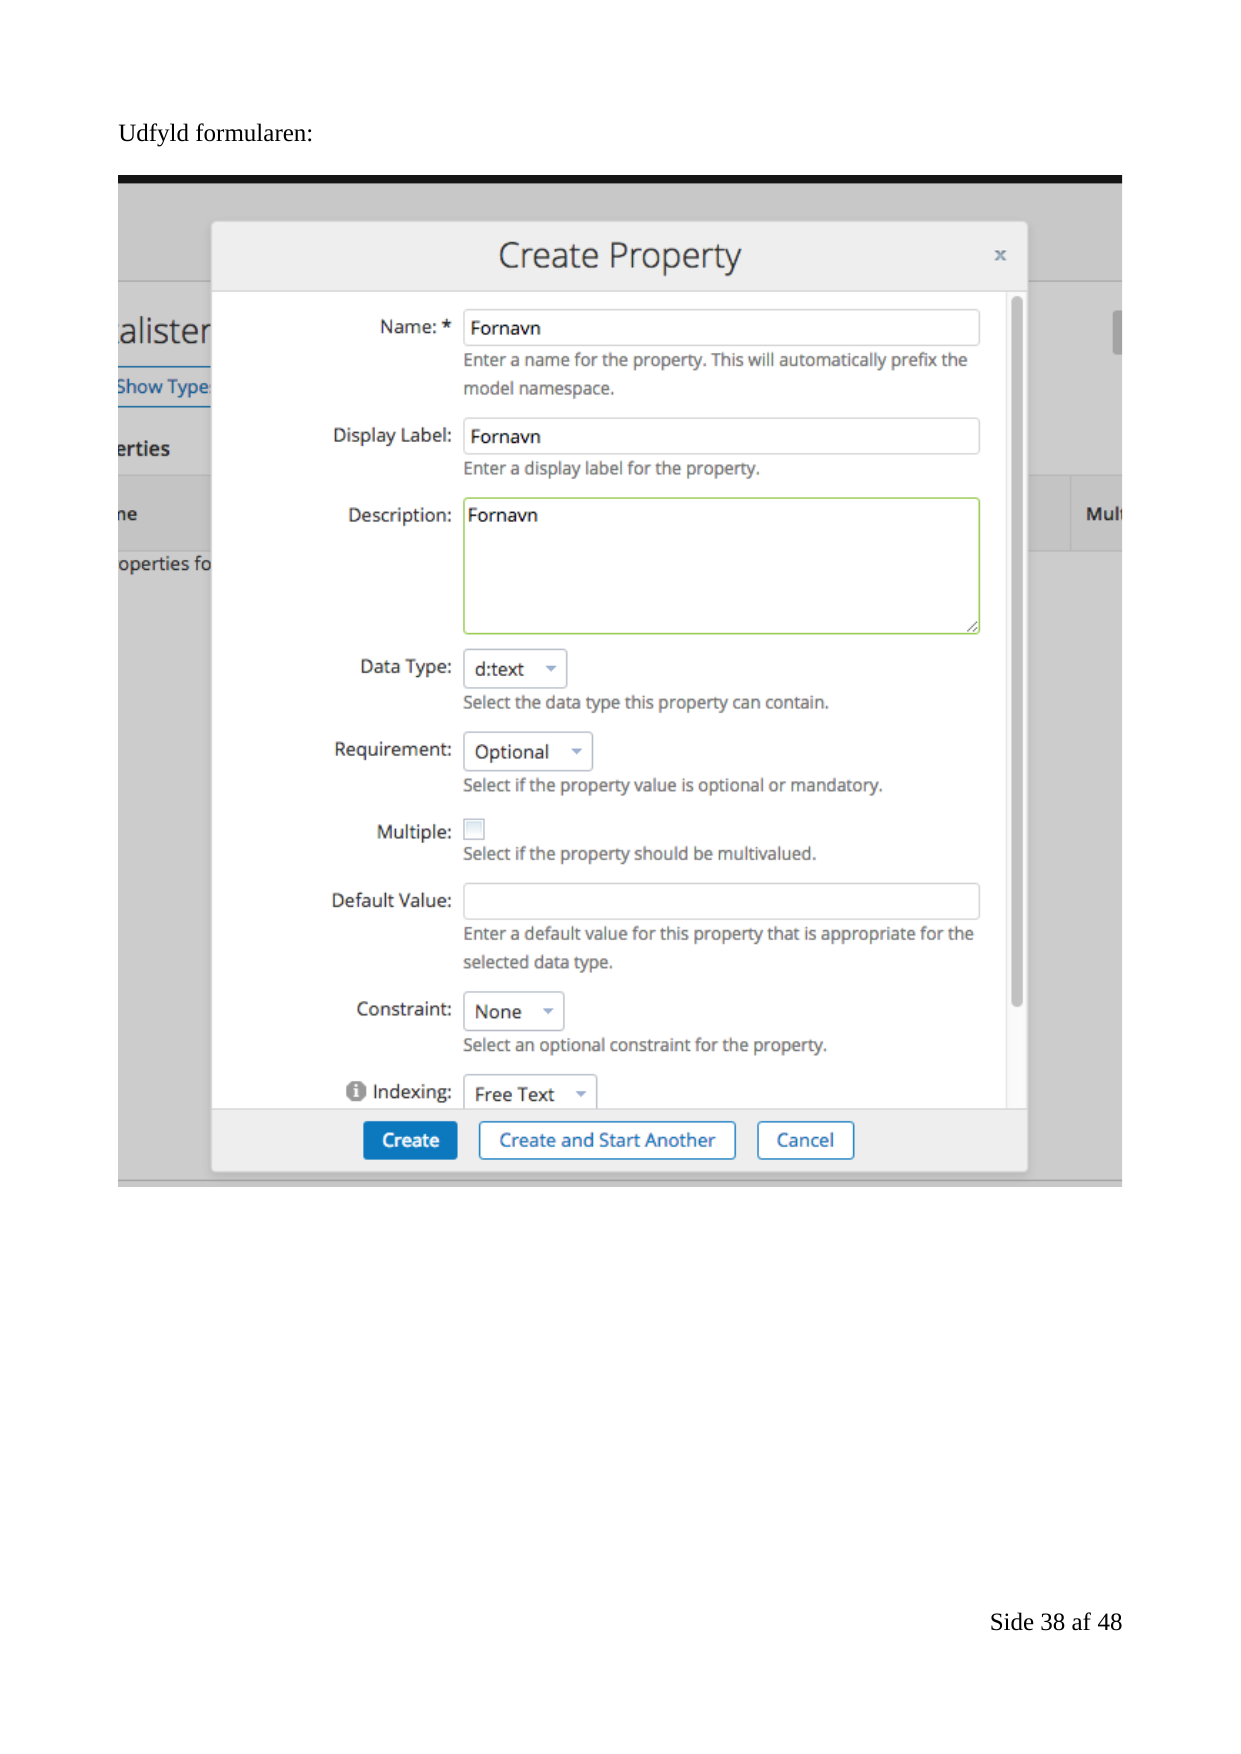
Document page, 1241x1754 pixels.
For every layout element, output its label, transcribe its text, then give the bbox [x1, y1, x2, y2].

text Udfyld formularen: [118, 118, 1122, 147]
picture [118, 175, 1123, 1187]
